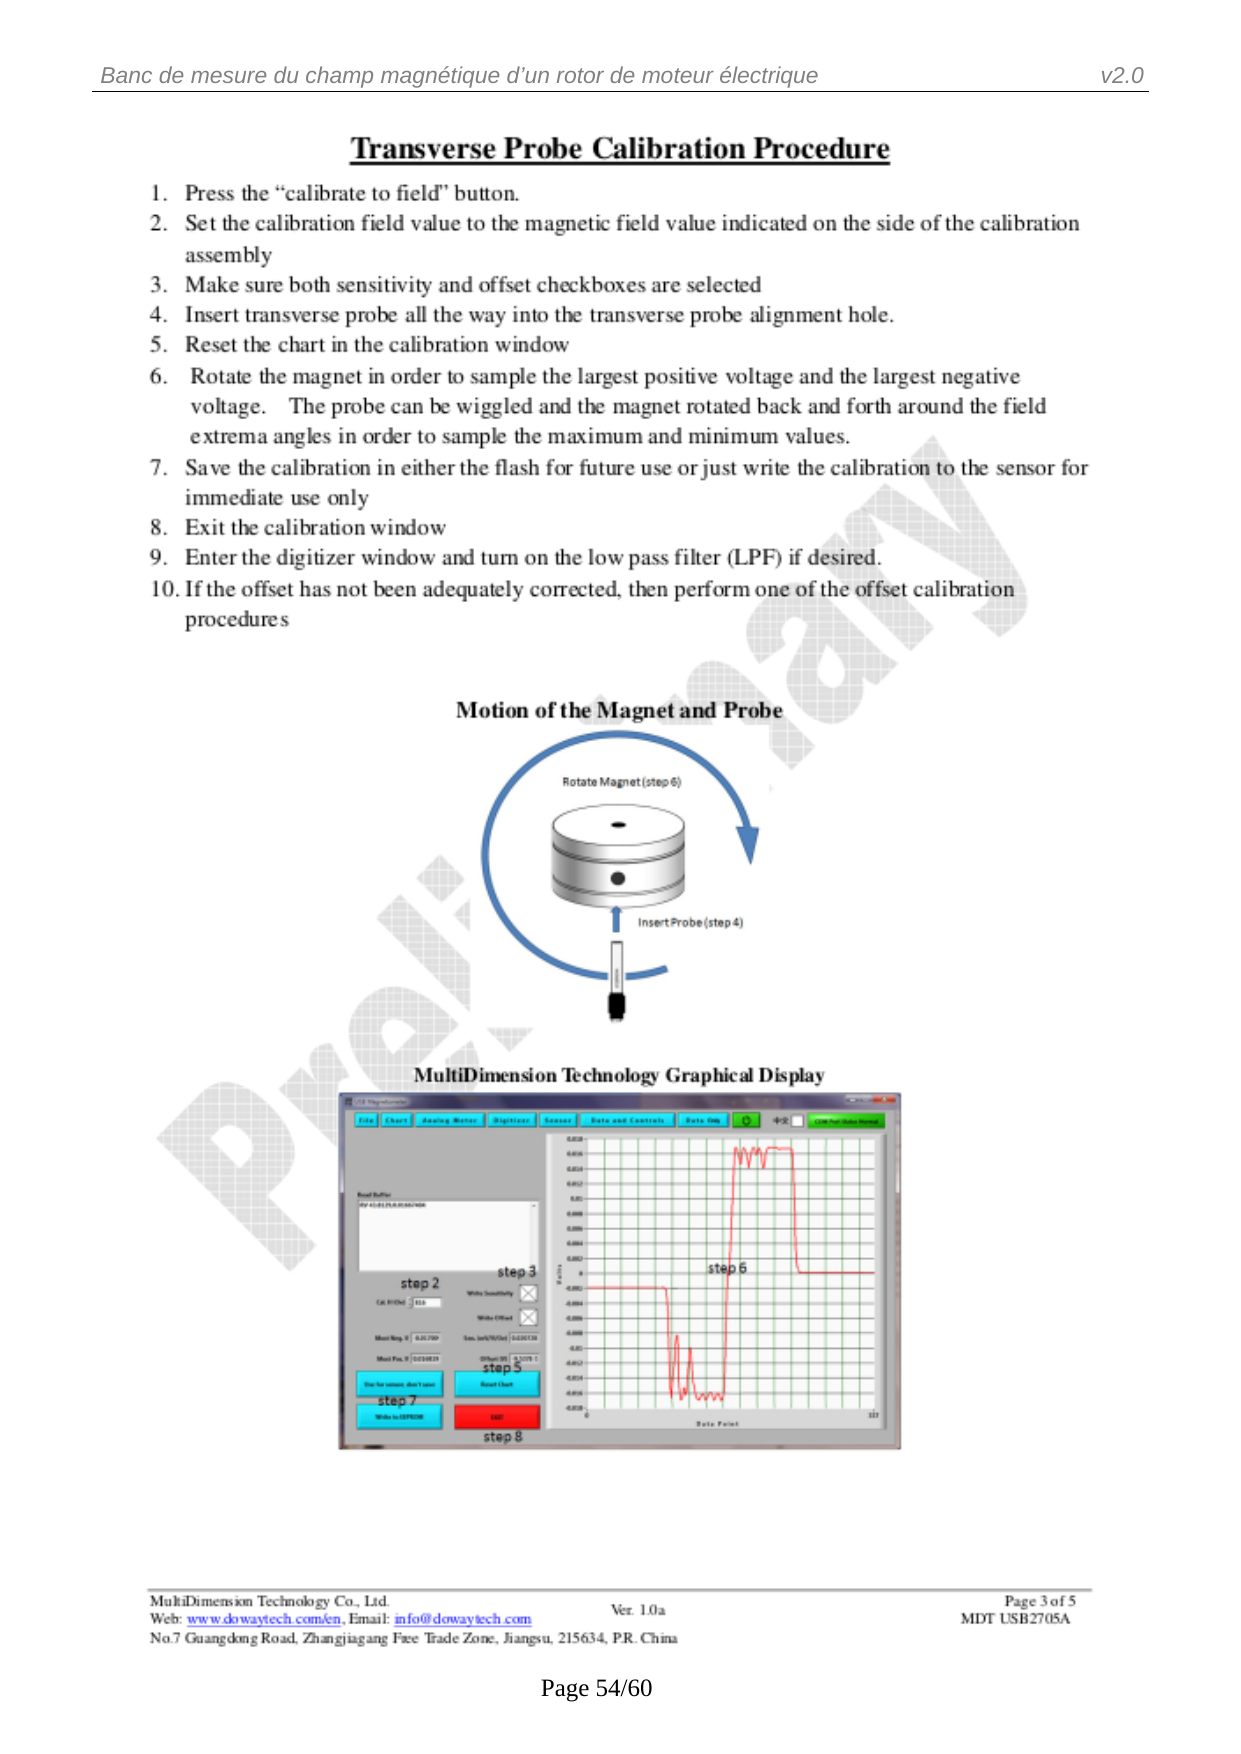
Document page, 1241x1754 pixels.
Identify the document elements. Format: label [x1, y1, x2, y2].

picture [131, 120, 1109, 1661]
